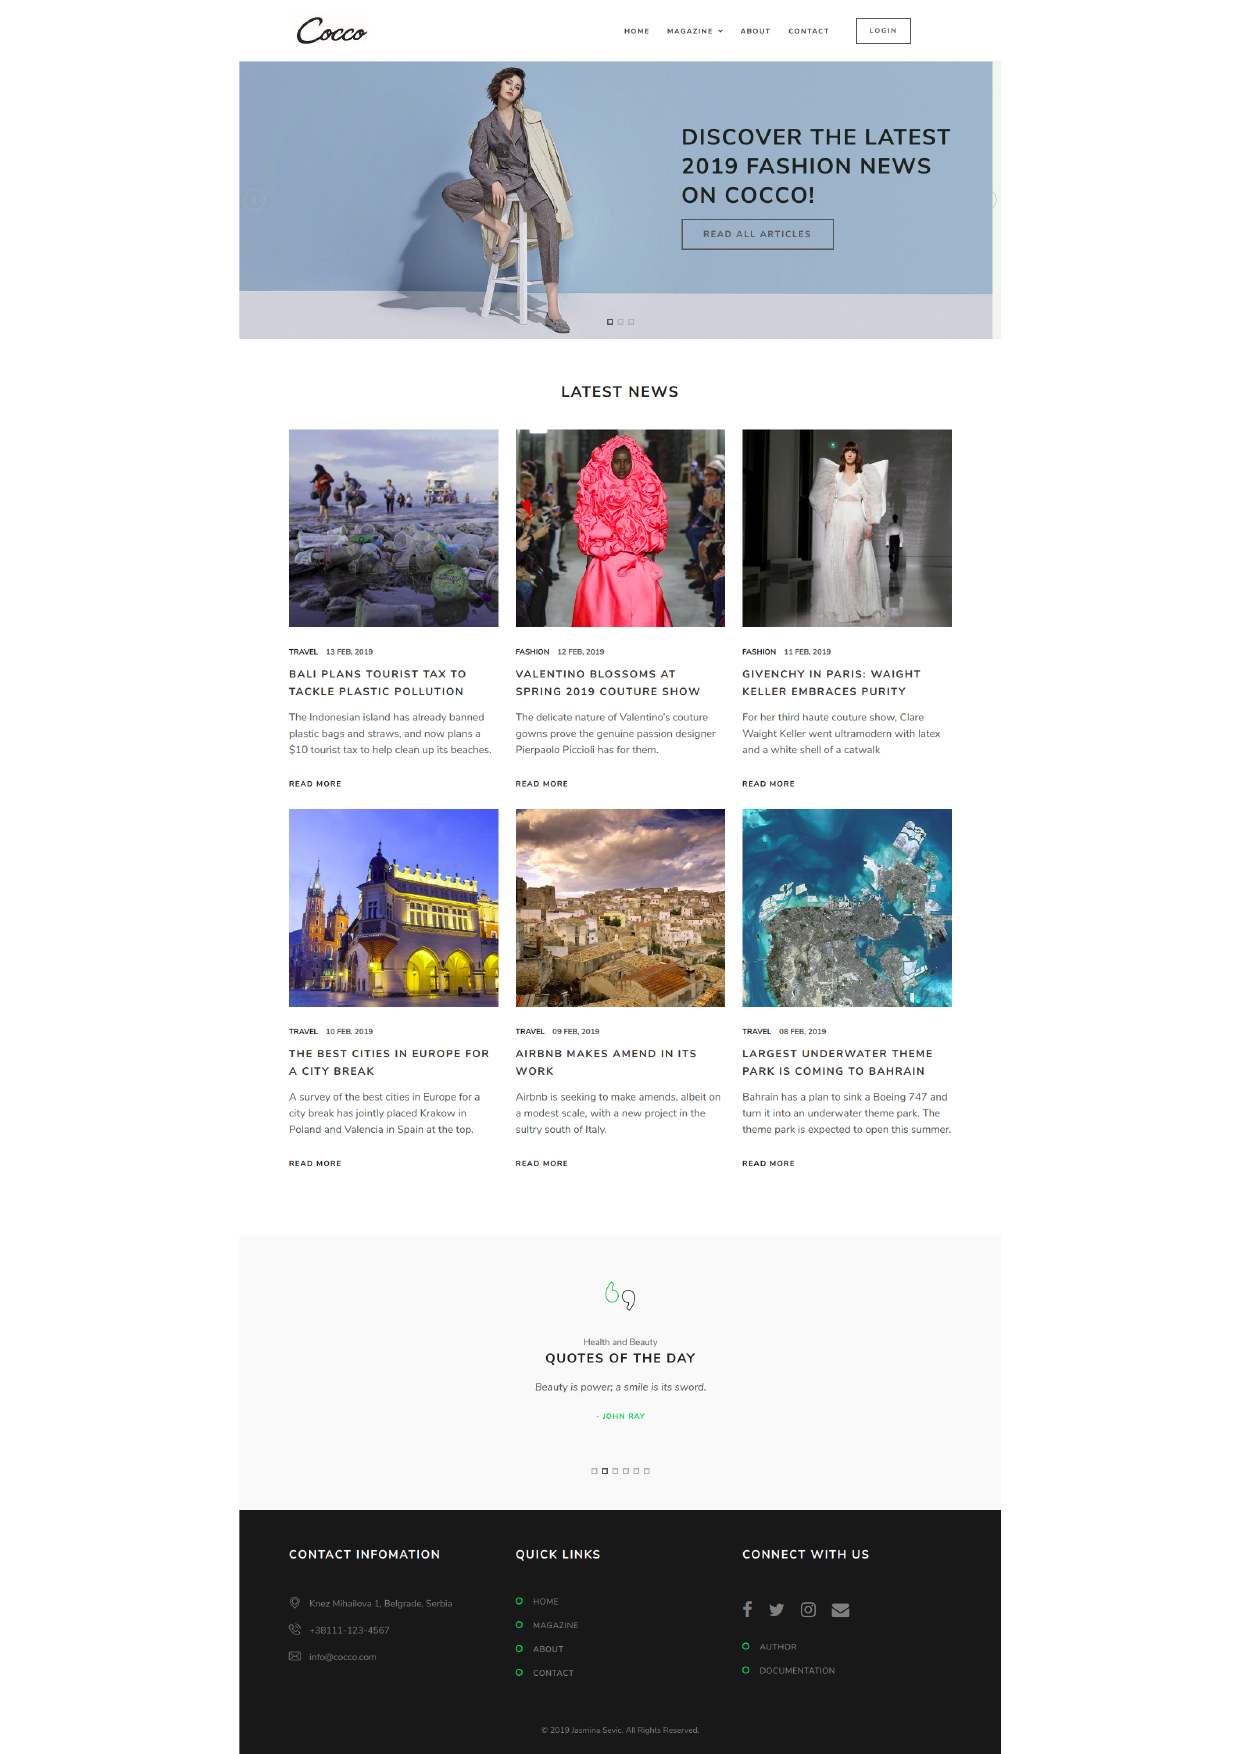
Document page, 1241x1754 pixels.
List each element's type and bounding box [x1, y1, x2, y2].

picture [239, 0, 1001, 1754]
